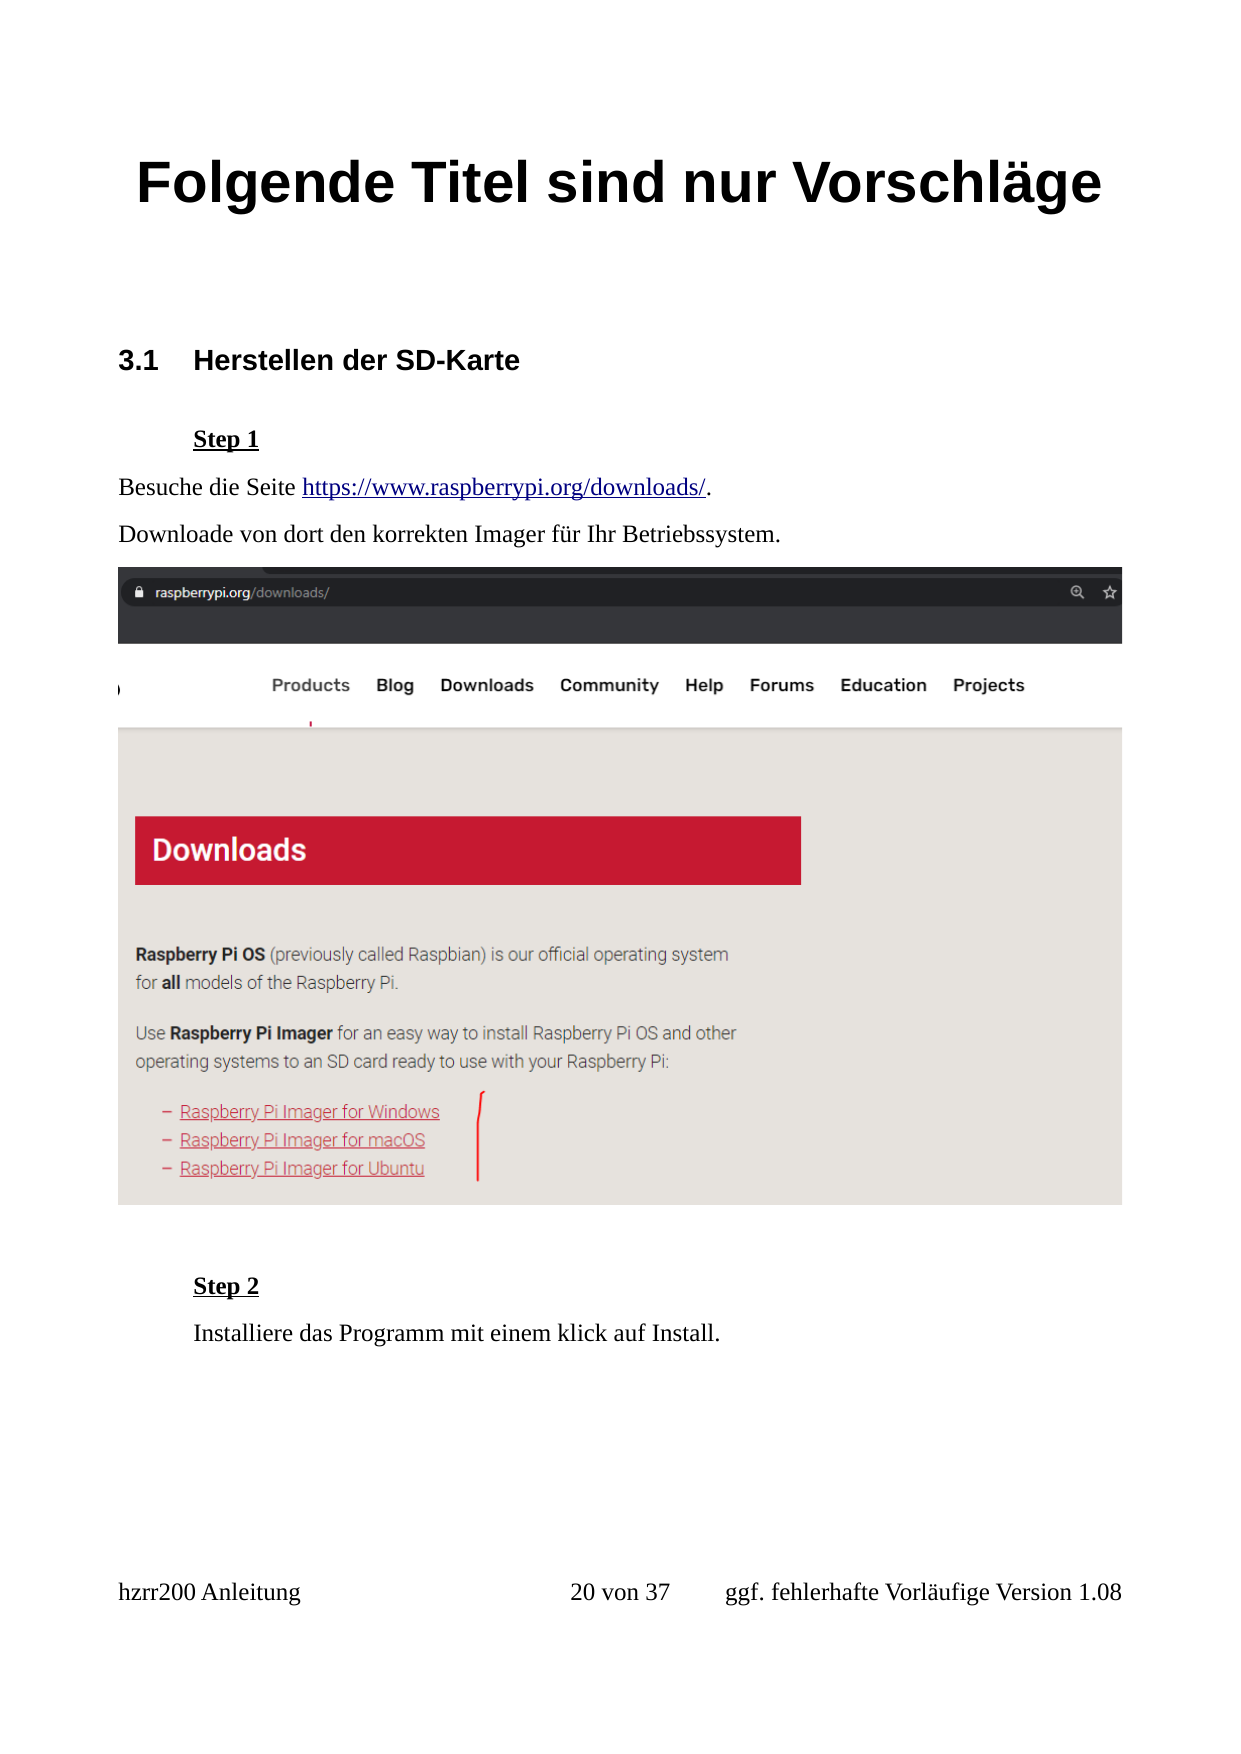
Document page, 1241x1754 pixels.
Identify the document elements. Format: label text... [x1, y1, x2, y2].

text Folgende Titel sind nur Vorschläge [118, 148, 1122, 215]
text Step 2 [118, 1271, 1122, 1299]
subtitle Herstellen der SD-Karte [118, 343, 1122, 377]
text Besuche die Seite https://www.raspberrypi.org/downloads/. [118, 472, 1122, 501]
text Step 1 [118, 424, 1122, 453]
text Installiere das Programm mit einem klick auf Install. [118, 1318, 1122, 1347]
text Downloade von dort den korrekten Imager für Ihr Betriebssystem. [118, 519, 1122, 548]
picture [118, 567, 1123, 1205]
